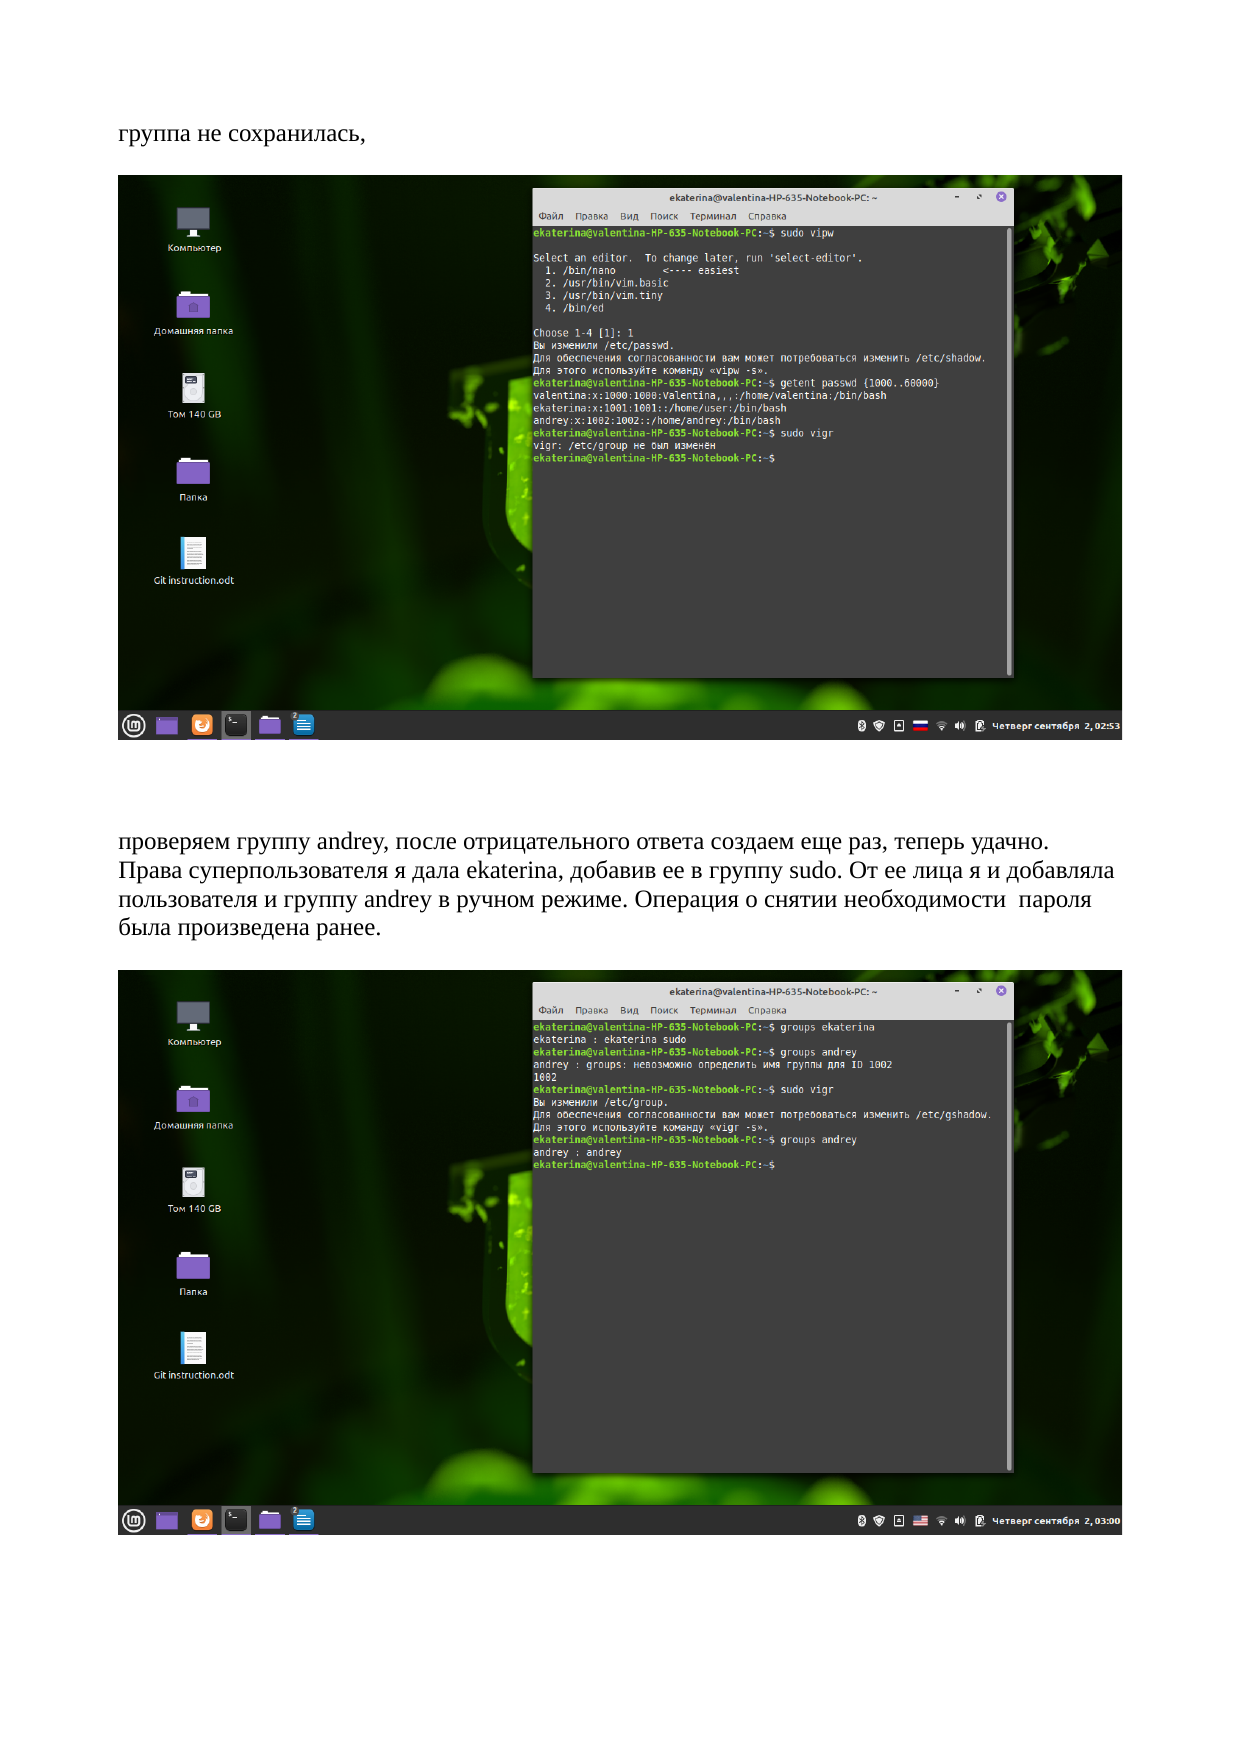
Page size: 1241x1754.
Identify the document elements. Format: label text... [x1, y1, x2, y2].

text группа не сохранилась, [118, 118, 1122, 147]
picture [118, 175, 1123, 740]
text проверяем группу andrey, после отрицательного ответа создаем еще раз, теперь удачно. [118, 826, 1122, 855]
text Права суперпользователя я дала ekaterina, добавив ее в группу sudo. От ее лица я и добавляла пользователя и группу andrey в ручном режиме. Операция о снятии необходимости пароля была произведена ранее. [118, 855, 1122, 941]
picture [118, 970, 1123, 1535]
